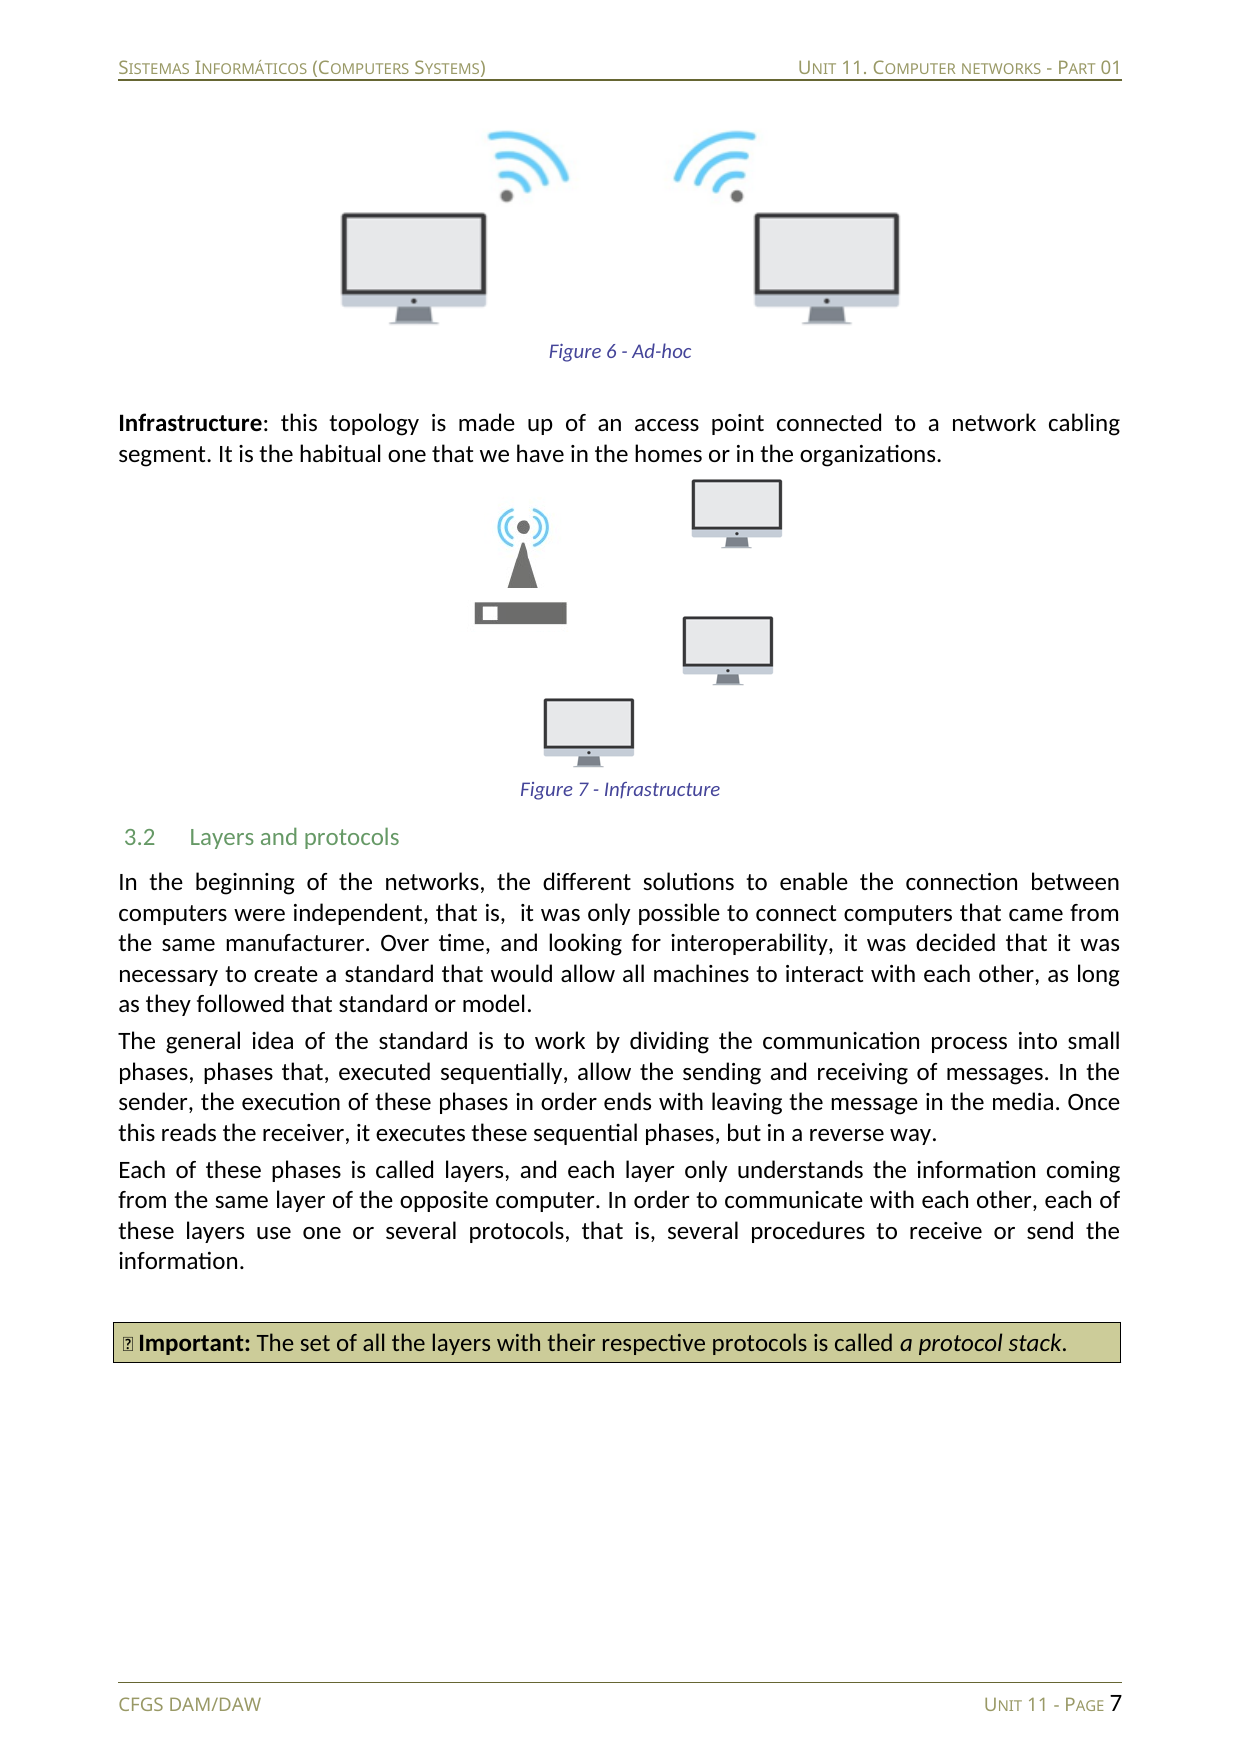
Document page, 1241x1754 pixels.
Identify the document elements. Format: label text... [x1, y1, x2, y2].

text Infrastructure: this topology is made up of an access point connected to a network cabling segment. It is the habitual one that we have in the homes or in the organizations. [118, 407, 1122, 468]
text In the beginning of the networks, the different solutions to enable the connection between computers were independent, that is, it was only possible to connect computers that came from the same manufacturer. Over time, and looking for interoperability, it was decided that it was necessary to create a standard that would allow all machines to interact with each other, as long as they followed that standard or model. [118, 866, 1122, 1019]
text Figure 7 - Infrastructure [118, 777, 1122, 802]
picture [333, 118, 907, 332]
text Each of these phases is called layers, and each layer only understands the information coming from the same layer of the opposite computer. In order to communicate with each other, each of these layers use one or several protocols, that is, several procedures to receive or send the information. [118, 1154, 1122, 1276]
subtitle Layers and protocols [118, 821, 1122, 851]
text The general idea of the standard is to work by dividing the communication process into small phases, phases that, executed sequentially, allow the sending and receiving of messages. In the sender, the execution of these phases in order ends with leaving the message in the media. Once this reads the receiver, it executes these sequential phases, but in a reverse way. [118, 1025, 1122, 1147]
text Figure 6 - Ad-hoc [118, 338, 1122, 364]
text 📖 Important: The set of all the layers with their respective protocols is called a protocol stack. [114, 1323, 1120, 1362]
picture [454, 475, 786, 771]
